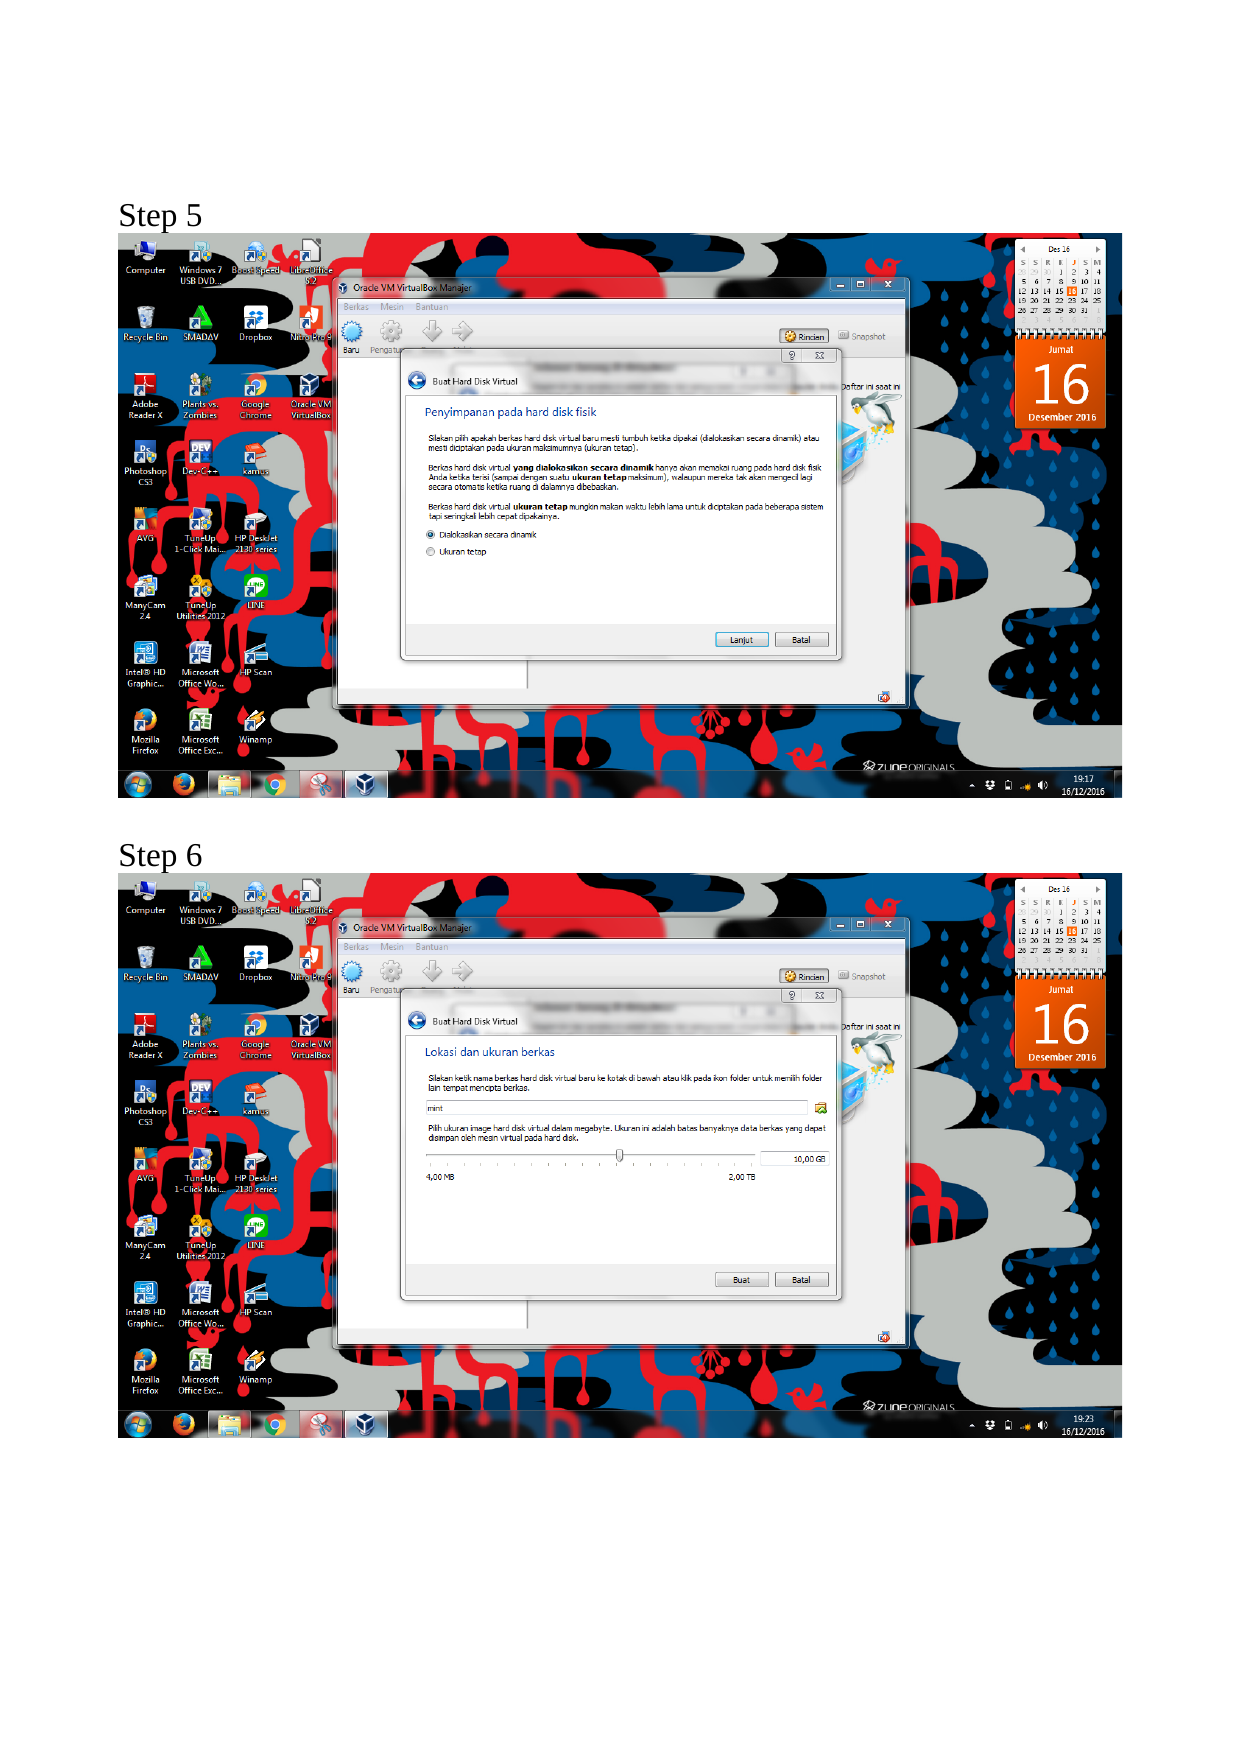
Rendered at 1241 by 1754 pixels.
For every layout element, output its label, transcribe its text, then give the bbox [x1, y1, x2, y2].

text Step 6 [118, 836, 1122, 873]
picture [118, 873, 1123, 1438]
picture [118, 233, 1123, 798]
text Step 5 [118, 195, 1122, 233]
